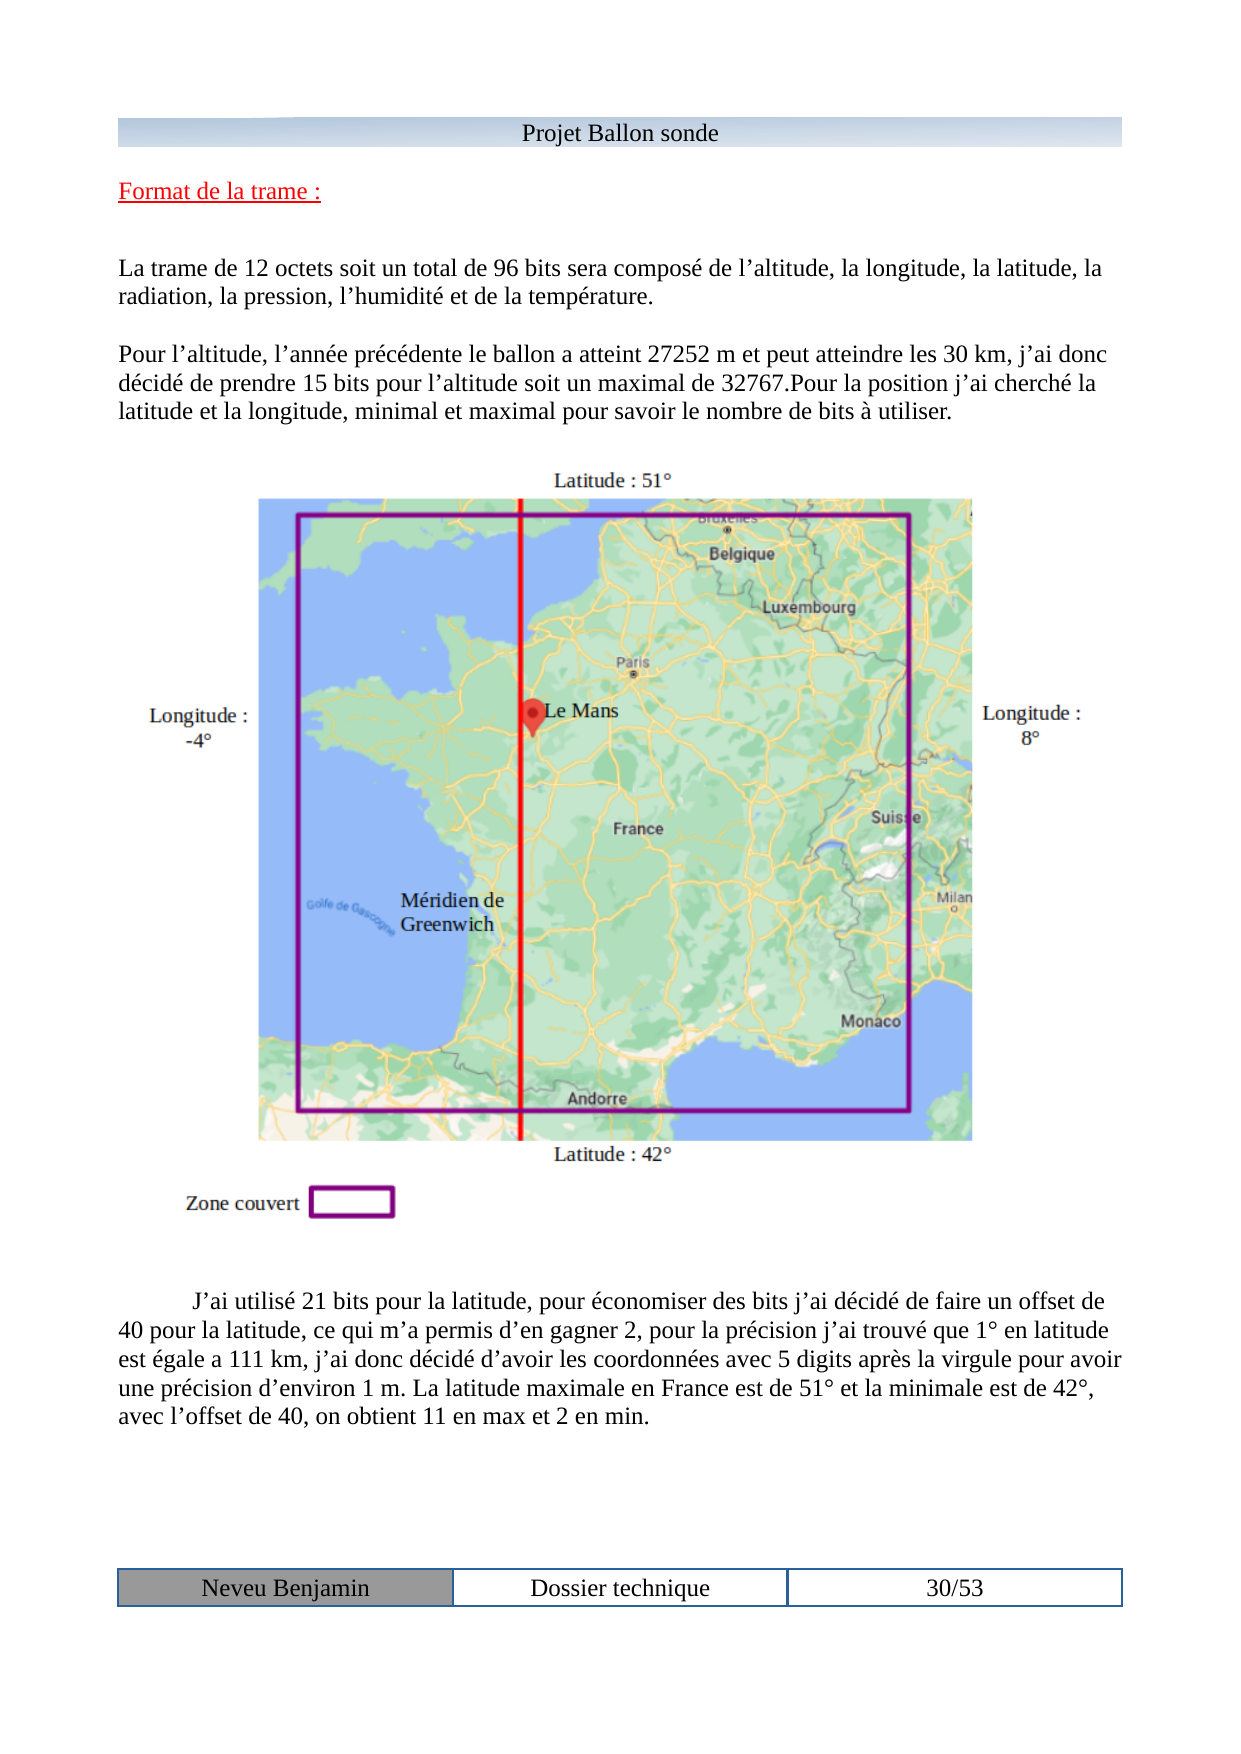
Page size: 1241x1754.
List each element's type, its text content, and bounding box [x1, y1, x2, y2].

picture [133, 456, 1093, 1229]
text La trame de 12 octets soit un total de 96 bits sera composé de l’altitude, la longitude, la latitude, la radiation, la pression, l’humidité et de la température. [118, 253, 1122, 310]
text J’ai utilisé 21 bits pour la latitude, pour économiser des bits j’ai décidé de faire un offset de 40 pour la latitude, ce qui m’a permis d’en gagner 2, pour la précision j’ai trouvé que 1° en latitude est égale a 111 km, j’ai donc décidé d’avoir les coordonnées avec 5 digits après la virgule pour avoir une précision d’environ 1 m. La latitude maximale en France est de 51° et la minimale est de 42°, avec l’offset de 40, on obtient 11 en max et 2 en min. [118, 1286, 1122, 1430]
text Pour l’altitude, l’année précédente le ballon a atteint 27252 m et peut atteindre les 30 km, j’ai donc décidé de prendre 15 bits pour l’altitude soit un maximal de 32767.Pour la position j’ai cherché la latitude et la longitude, minimal et maximal pour savoir le nombre de bits à utiliser. [118, 339, 1122, 425]
text Format de la trame : [118, 176, 1122, 205]
